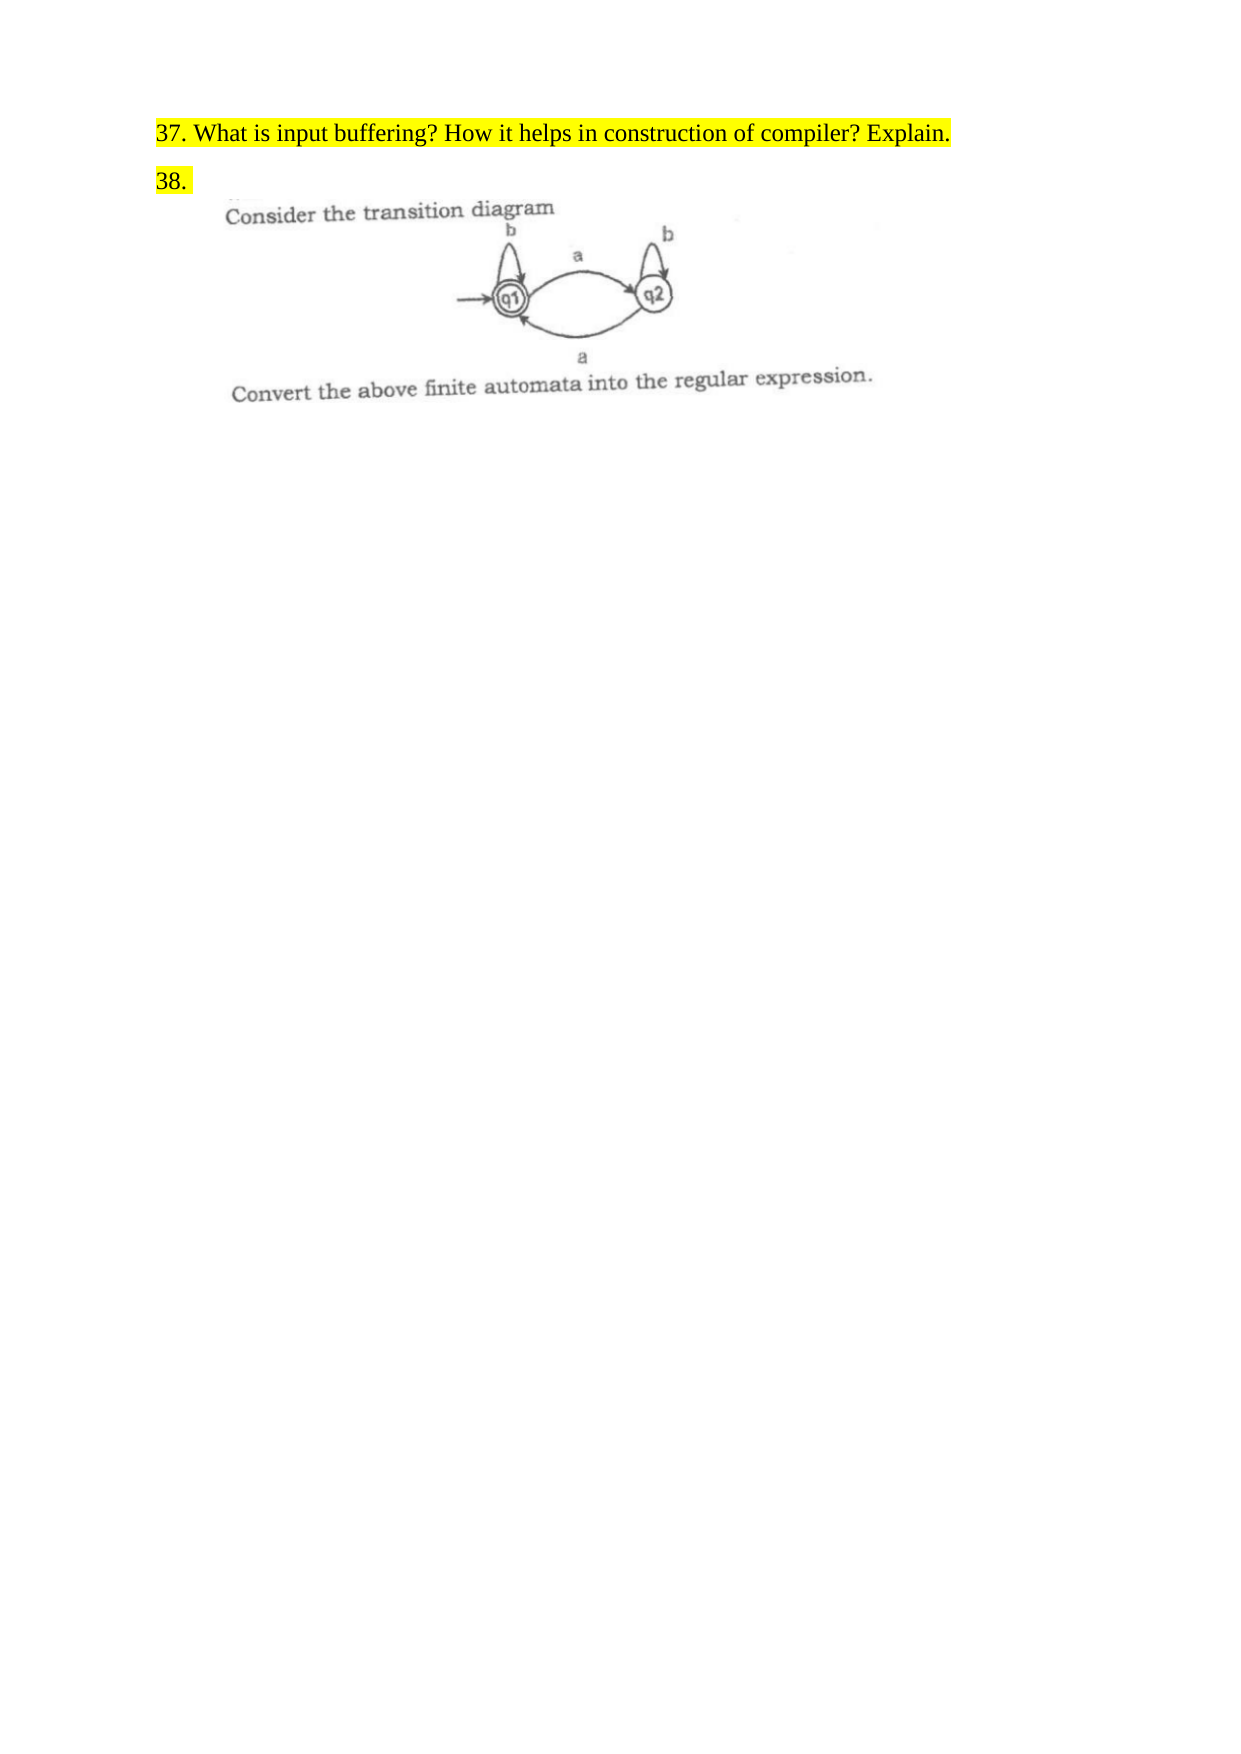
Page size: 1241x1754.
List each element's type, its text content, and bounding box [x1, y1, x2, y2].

list What is input buffering? How it helps in construction of compiler? Explain. [156, 118, 1122, 147]
picture [217, 199, 898, 414]
